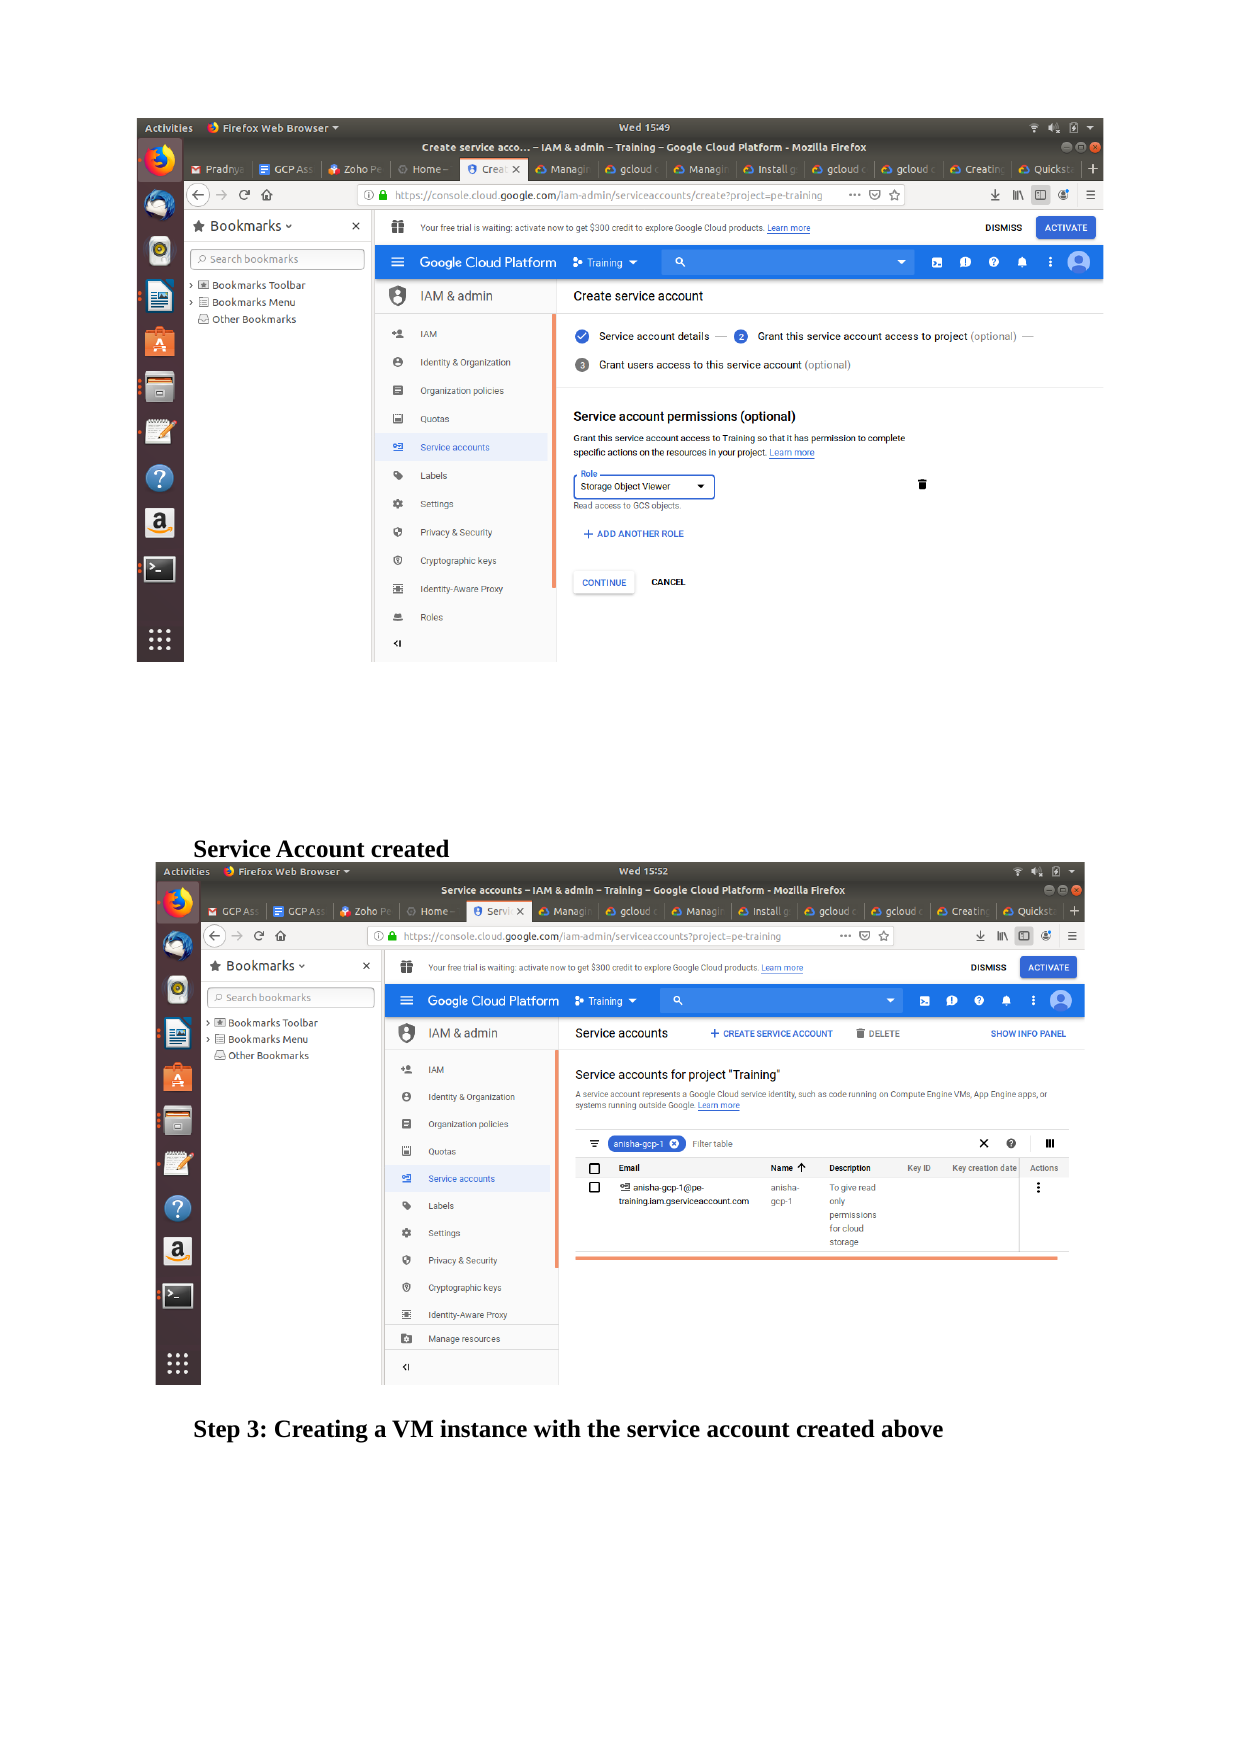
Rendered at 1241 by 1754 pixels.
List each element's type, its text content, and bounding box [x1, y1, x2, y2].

picture [155, 862, 1085, 1385]
picture [136, 118, 1104, 662]
text Service Account created [193, 834, 1122, 863]
text Step 3: Creating a VM instance with the service account created above [193, 1414, 1122, 1442]
